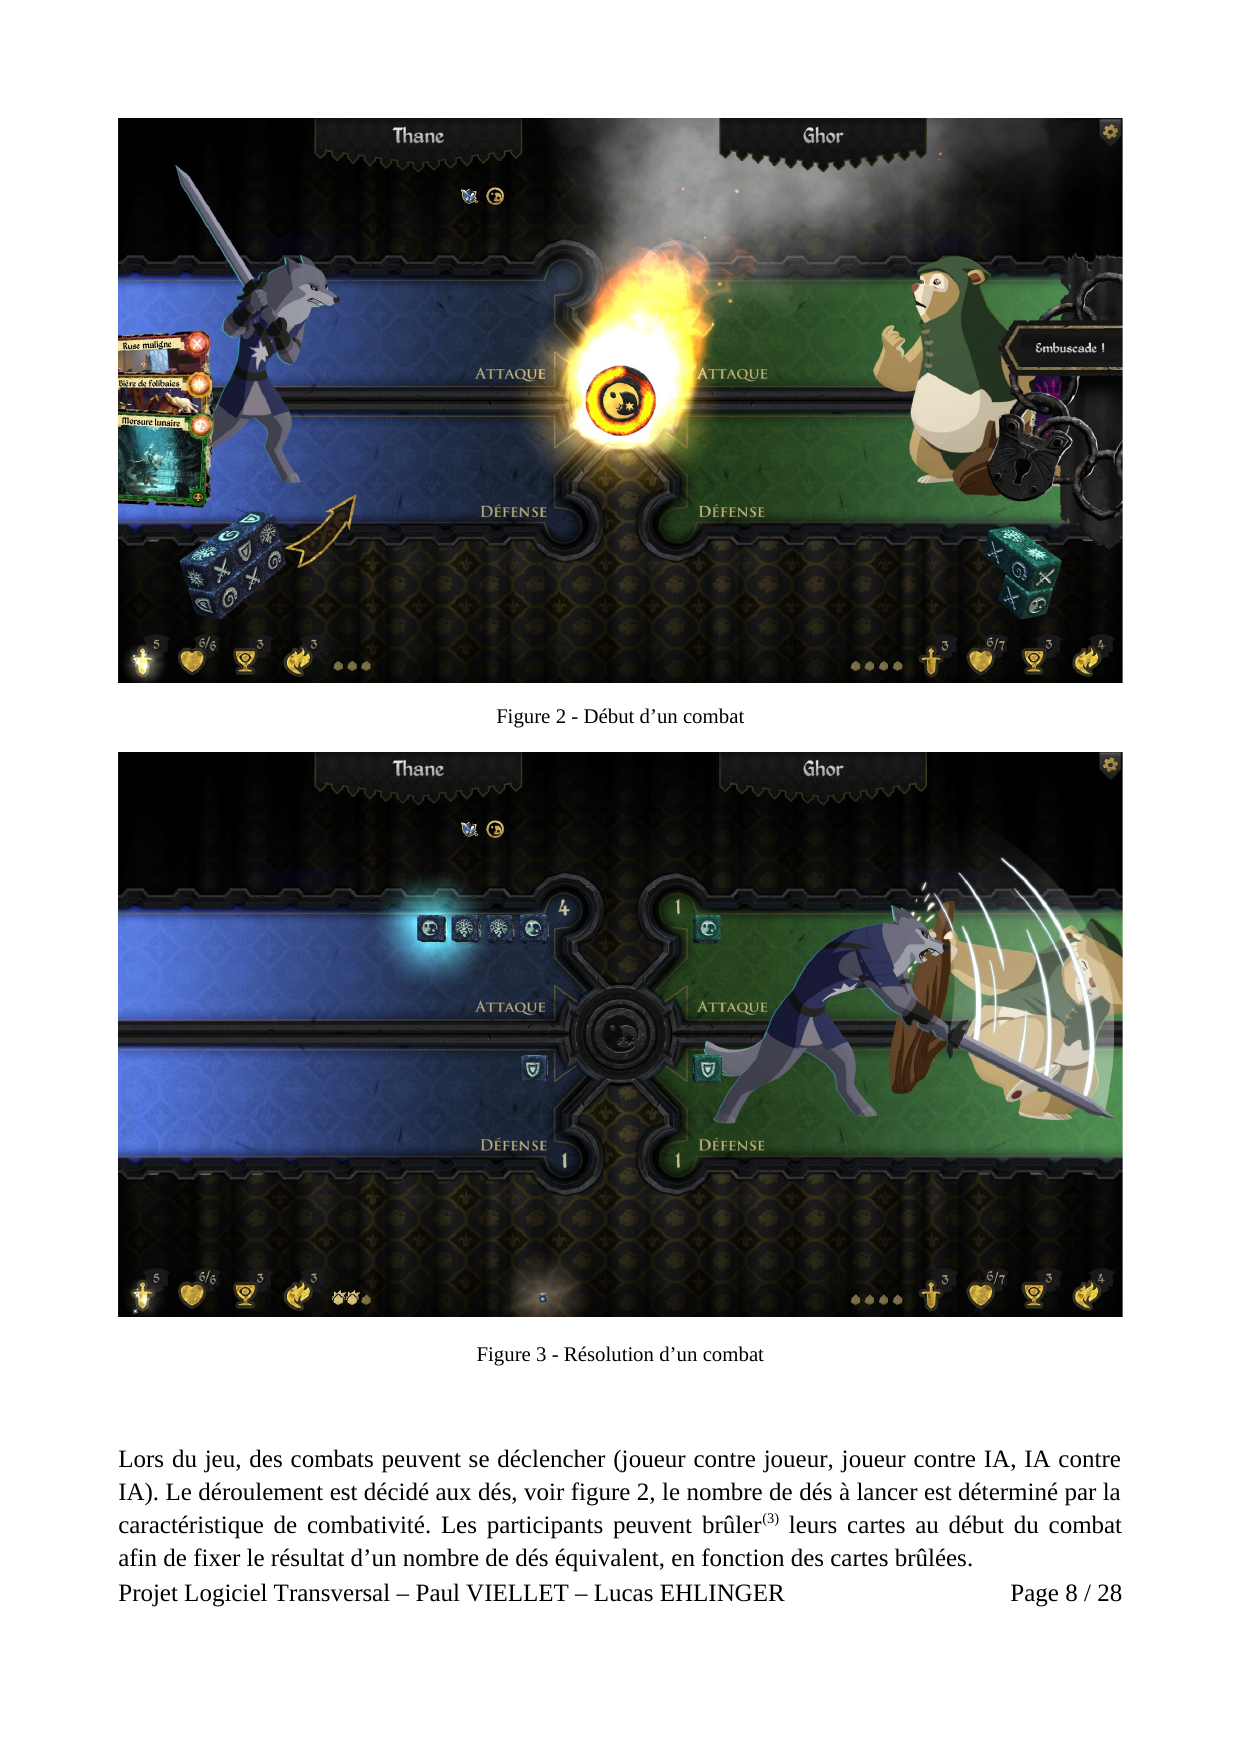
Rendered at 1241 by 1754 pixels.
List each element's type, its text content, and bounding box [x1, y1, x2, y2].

text Figure 2 - Début d’un combat [118, 703, 1122, 728]
picture [118, 752, 1123, 1317]
text Figure 3 - Résolution d’un combat [118, 1342, 1122, 1366]
text Lors du jeu, des combats peuvent se déclencher (joueur contre joueur, joueur contre IA, IA contre IA). Le déroulement est décidé aux dés, voir figure 2, le nombre de dés à lancer est déterminé par la caractéristique de combativité. Les participants peuvent brûler(3) leurs cartes au début du combat afin de fixer le résultat d’un nombre de dés équivalent, en fonction des cartes brûlées. [118, 1444, 1122, 1572]
picture [118, 118, 1123, 683]
